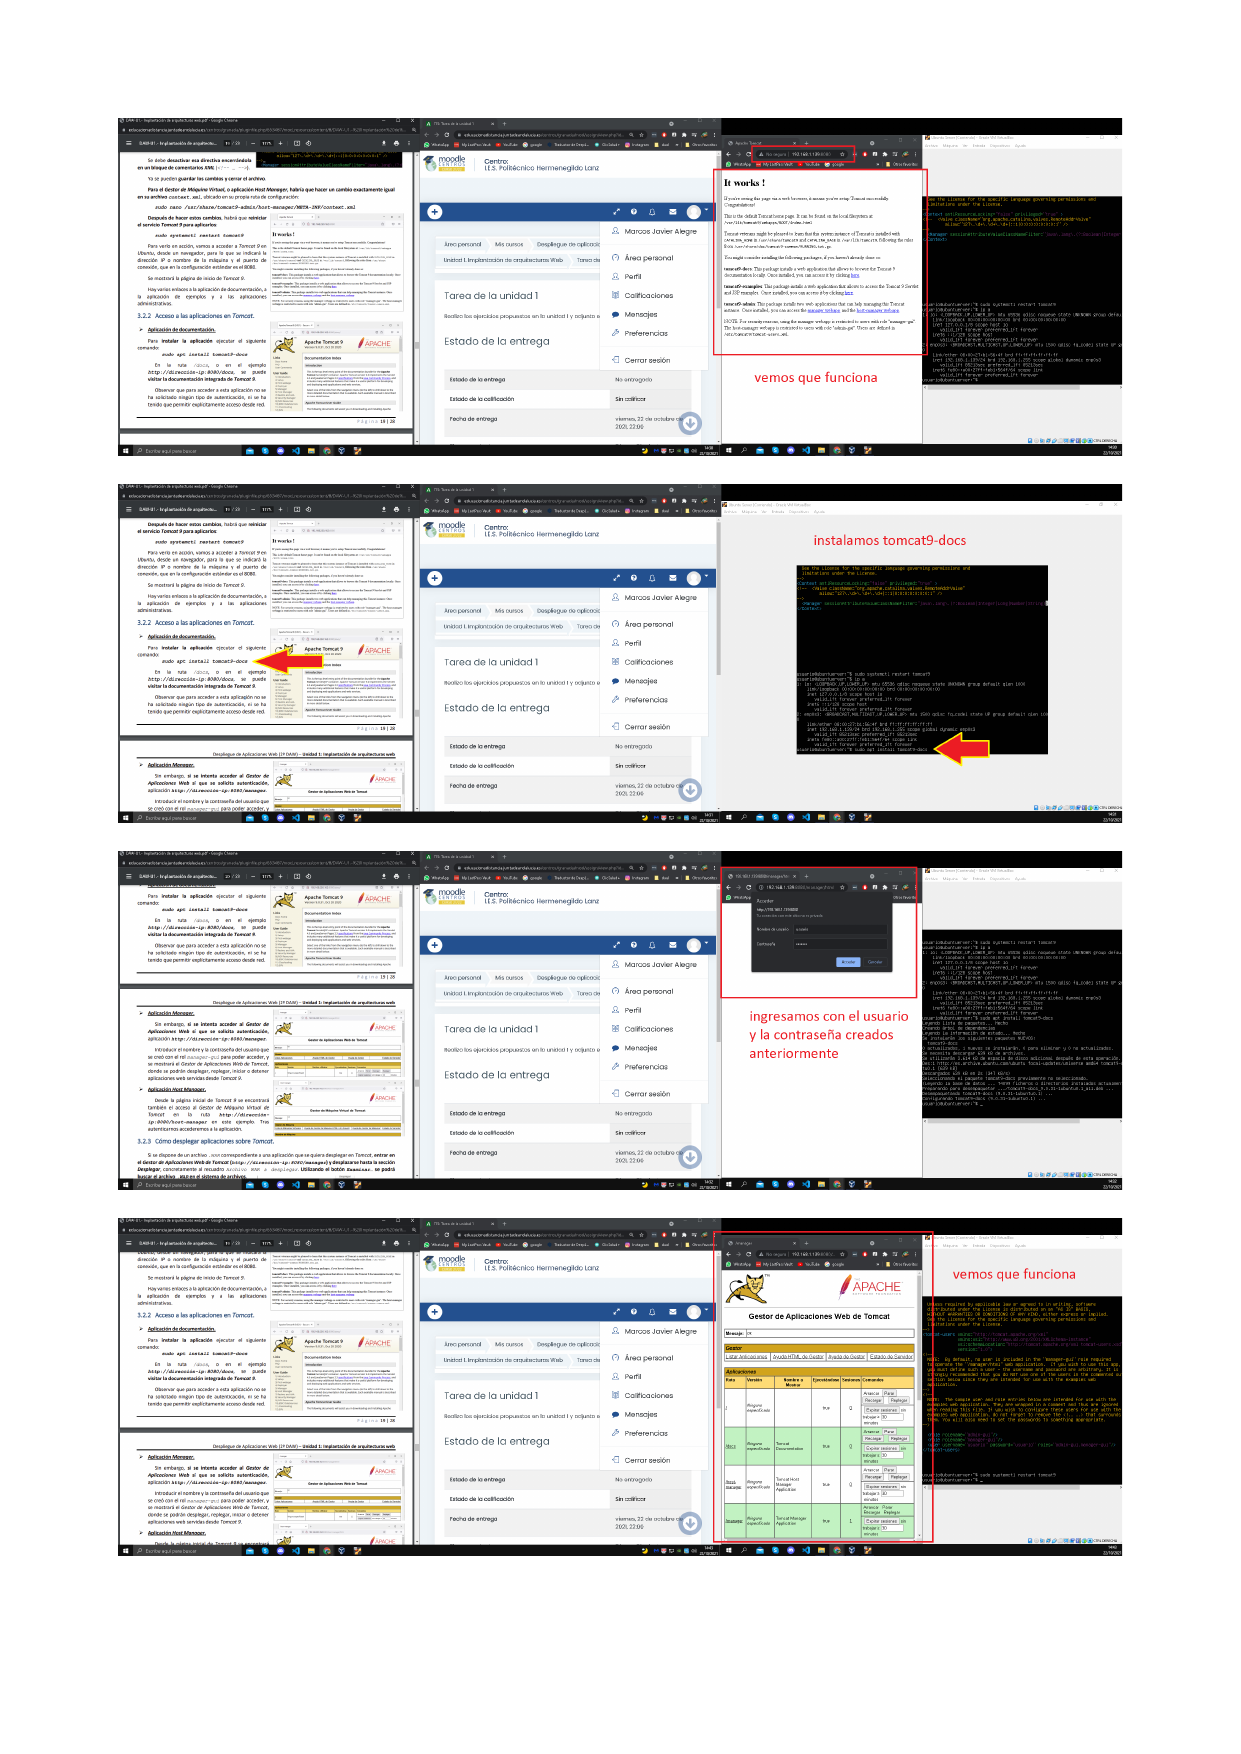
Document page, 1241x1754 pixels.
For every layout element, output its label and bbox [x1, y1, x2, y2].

picture [118, 1218, 1123, 1556]
picture [118, 851, 1123, 1190]
picture [118, 484, 1123, 823]
picture [118, 118, 1123, 456]
